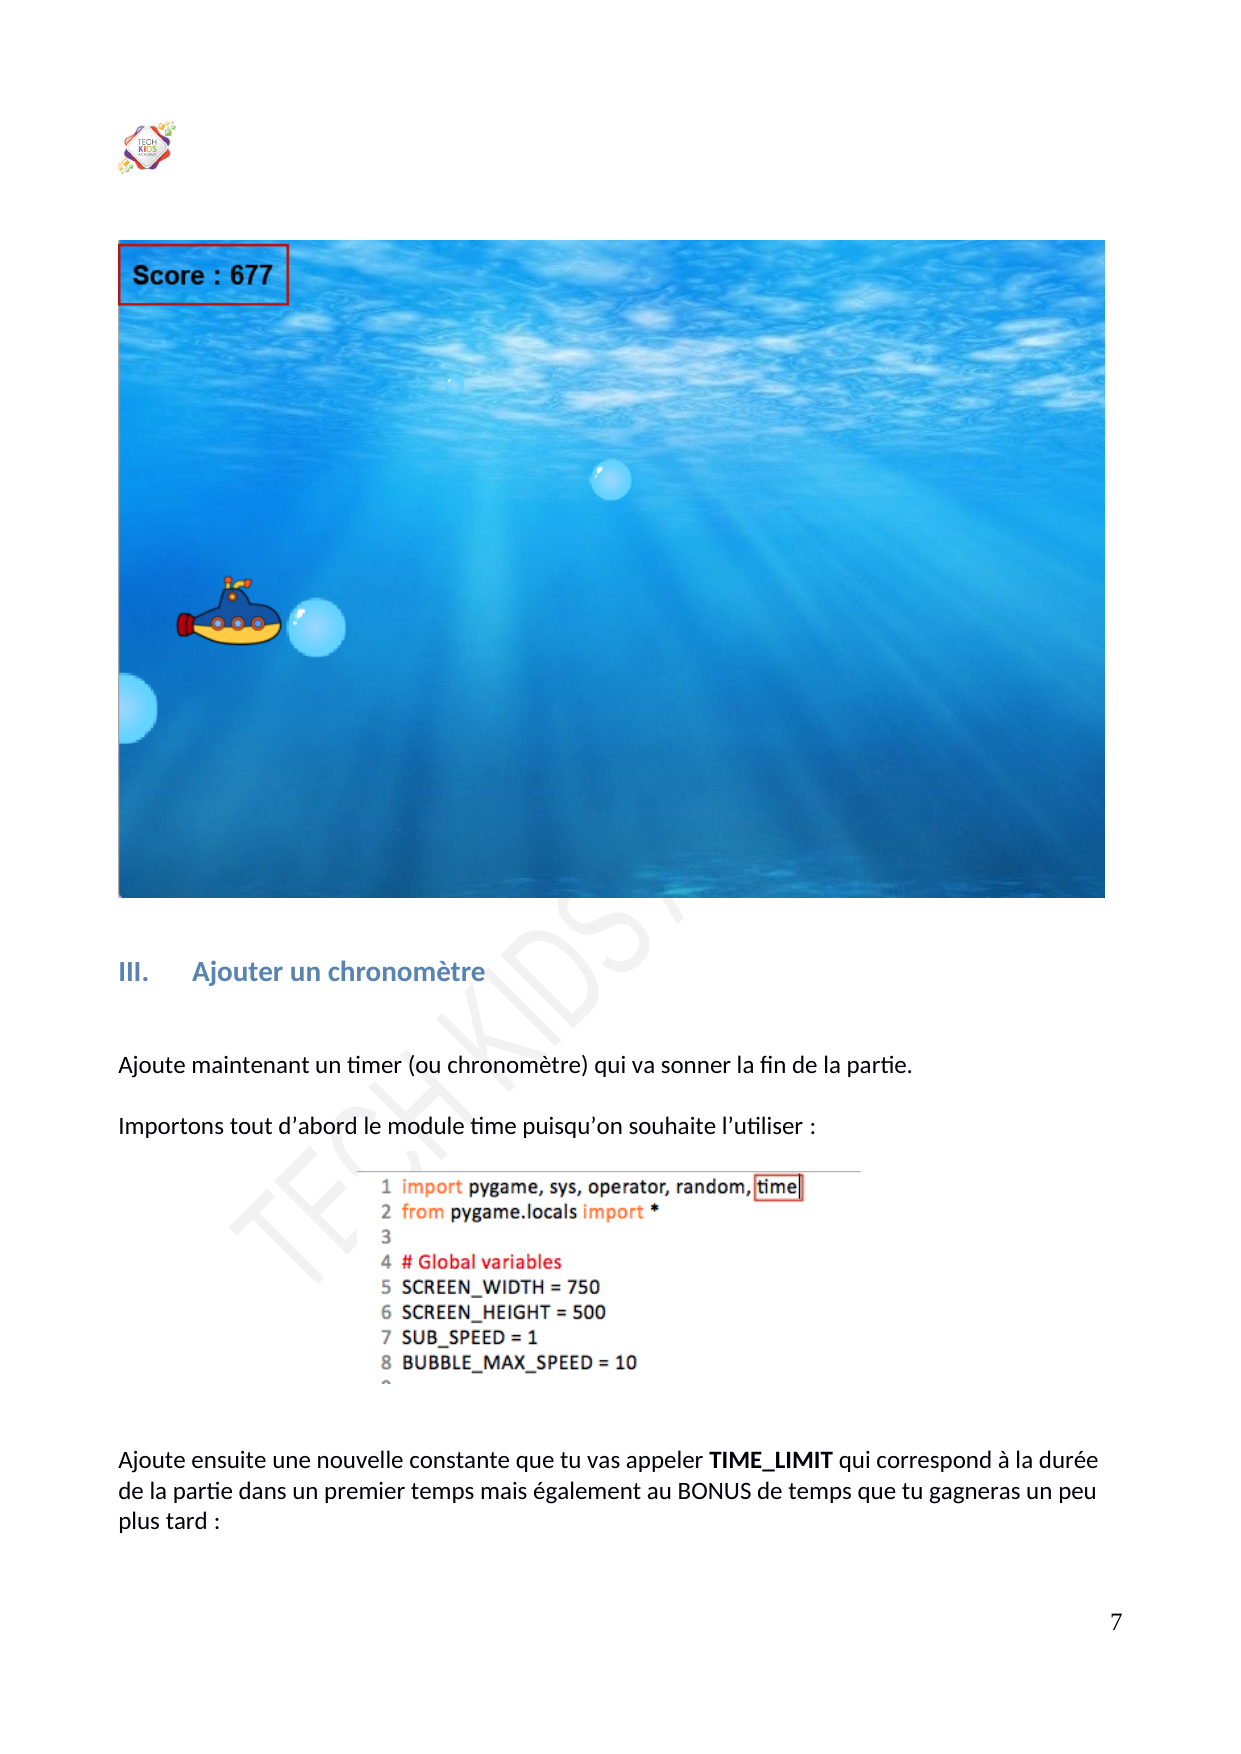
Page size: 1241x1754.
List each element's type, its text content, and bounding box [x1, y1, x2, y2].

subtitle [580, 953, 1122, 989]
text Importons tout d’abord le module time puisqu’on souhaite l’utiliser : [118, 1110, 342, 1141]
picture [356, 1171, 861, 1384]
subtitle [516, 953, 587, 989]
picture [118, 118, 176, 176]
text Importons tout d’abord le module time puisqu’on souhaite l’utiliser : [415, 1110, 1122, 1141]
text Ajoute maintenant un timer (ou chronomètre) qui va sonner la fin de la partie. [407, 1049, 495, 1080]
picture [118, 240, 1105, 898]
text Ajoute maintenant un timer (ou chronomètre) qui va sonner la fin de la partie. [118, 1049, 423, 1080]
text Ajoute maintenant un timer (ou chronomètre) qui va sonner la fin de la partie. [487, 1049, 1122, 1080]
text Ajoute ensuite une nouvelle constante que tu vas appeler TIME_LIMIT qui correspond à la durée de la partie dans un premier temps mais également au BONUS de temps que tu gagneras un peu plus tard : [118, 1444, 1122, 1536]
text Importons tout d’abord le module time puisqu’on souhaite l’utiliser : [342, 1110, 421, 1141]
subtitle Ajouter un chronomètre [118, 953, 533, 989]
